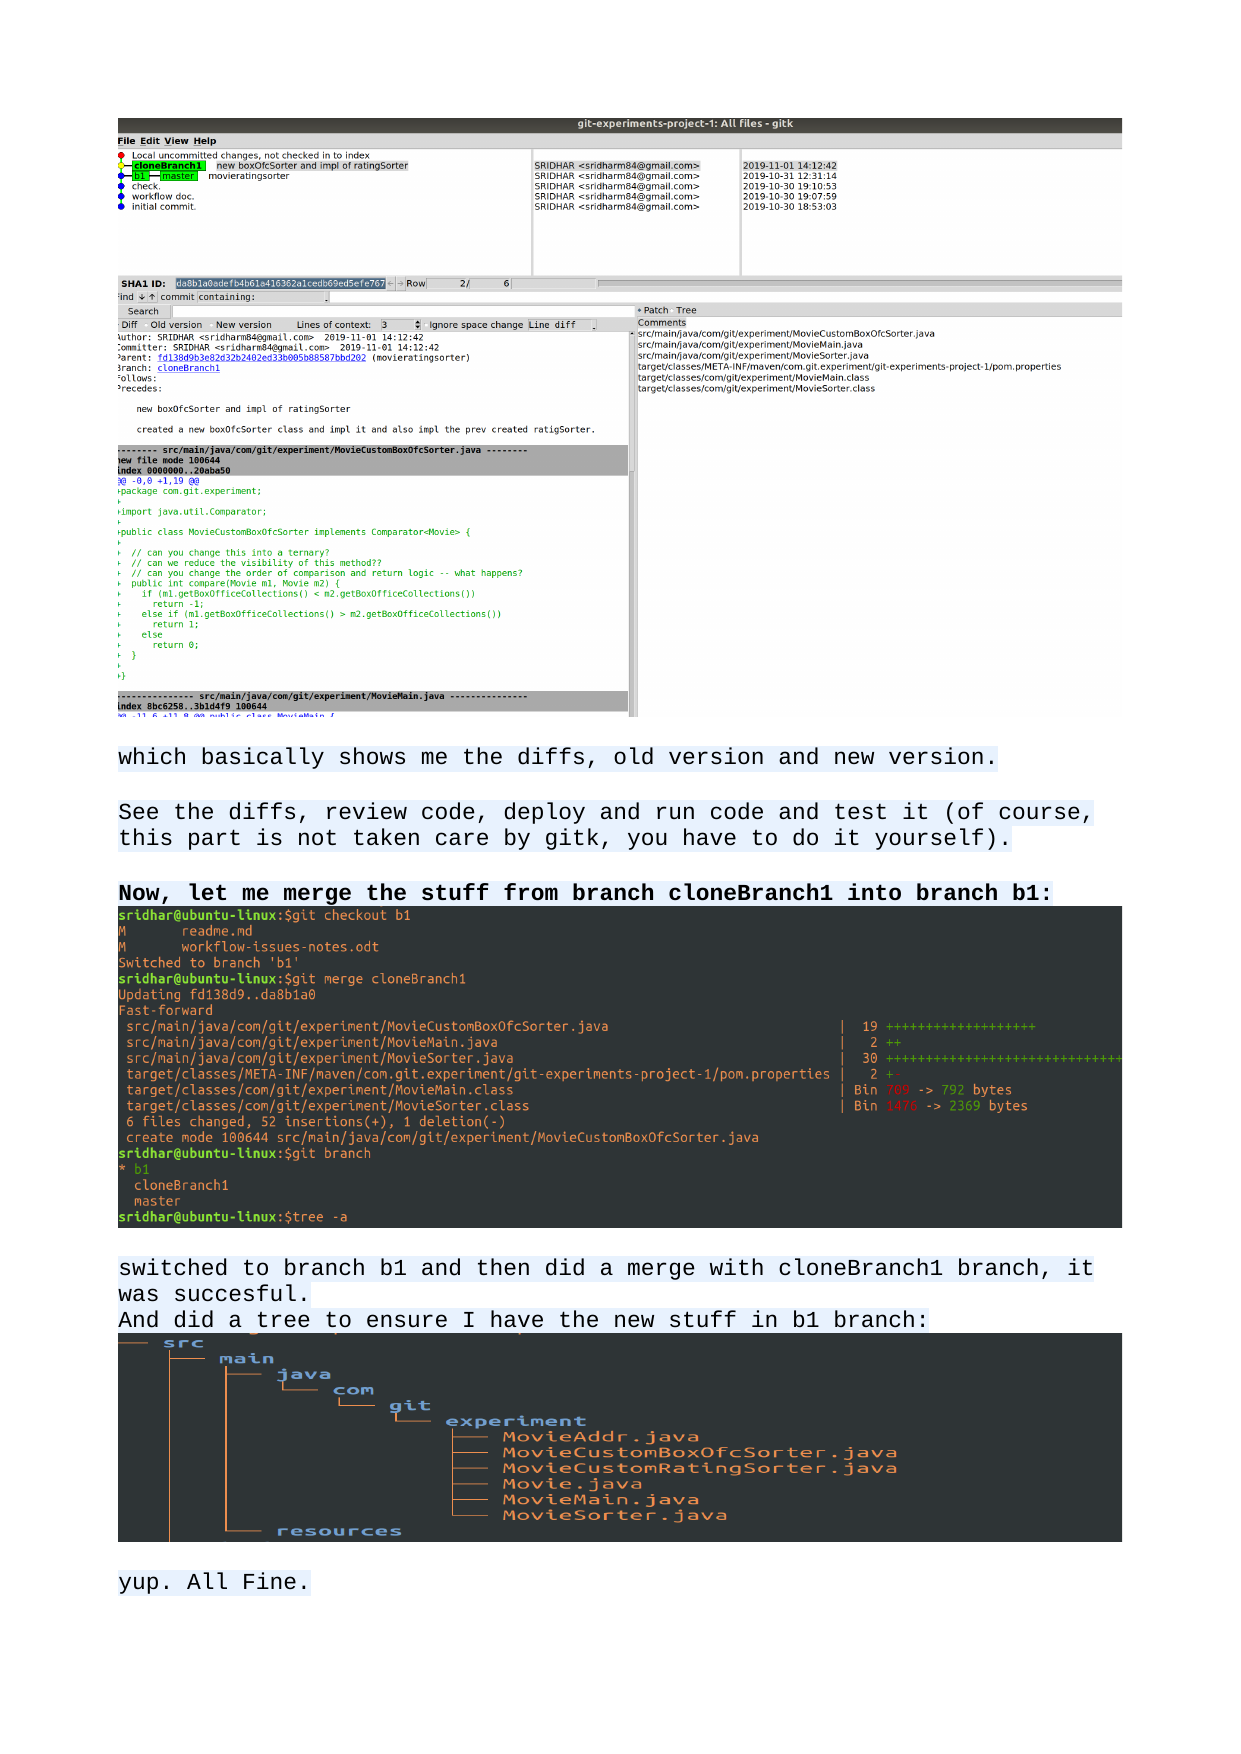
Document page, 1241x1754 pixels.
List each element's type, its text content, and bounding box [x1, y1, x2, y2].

text yup. All Fine. [118, 1570, 1122, 1596]
text Now, let me merge the stuff from branch cloneBranch1 into branch b1: [118, 881, 1122, 906]
picture [118, 118, 1123, 717]
text switched to branch b1 and then did a merge with cloneBranch1 branch, it was succesful. [118, 1256, 1122, 1308]
text which basically shows me the diffs, old version and new version. [118, 746, 1122, 772]
picture [118, 1333, 1123, 1542]
text And did a tree to ensure I have the new stuff in b1 branch: [118, 1308, 1122, 1333]
picture [118, 906, 1123, 1228]
text See the diffs, review code, deploy and run code and test it (of course, this part is not taken care by gitk, you have to do it yourself). [118, 800, 1122, 852]
